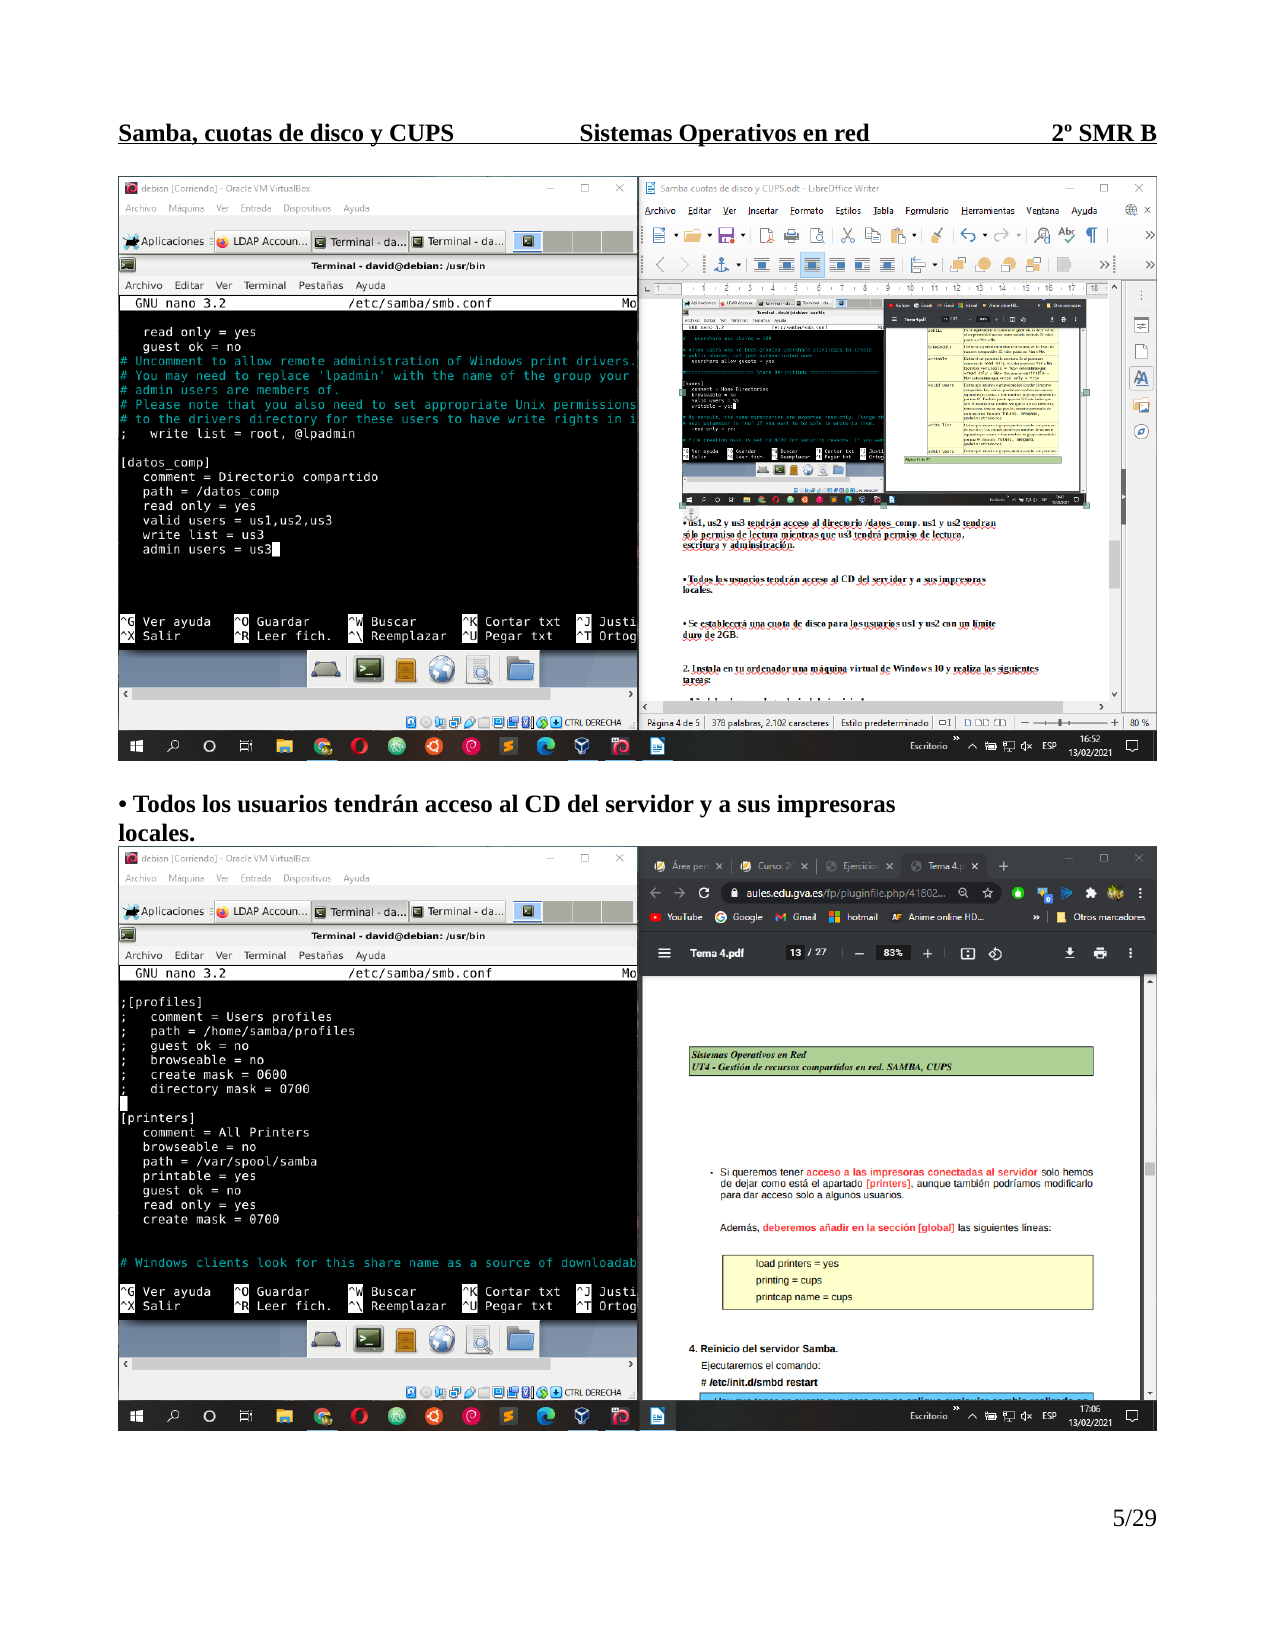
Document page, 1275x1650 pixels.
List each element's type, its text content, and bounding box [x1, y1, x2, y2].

text locales. [118, 818, 1157, 846]
picture [118, 846, 1157, 1431]
picture [118, 176, 1157, 761]
text • Todos los usuarios tendrán acceso al CD del servidor y a sus impresoras [118, 789, 1157, 818]
